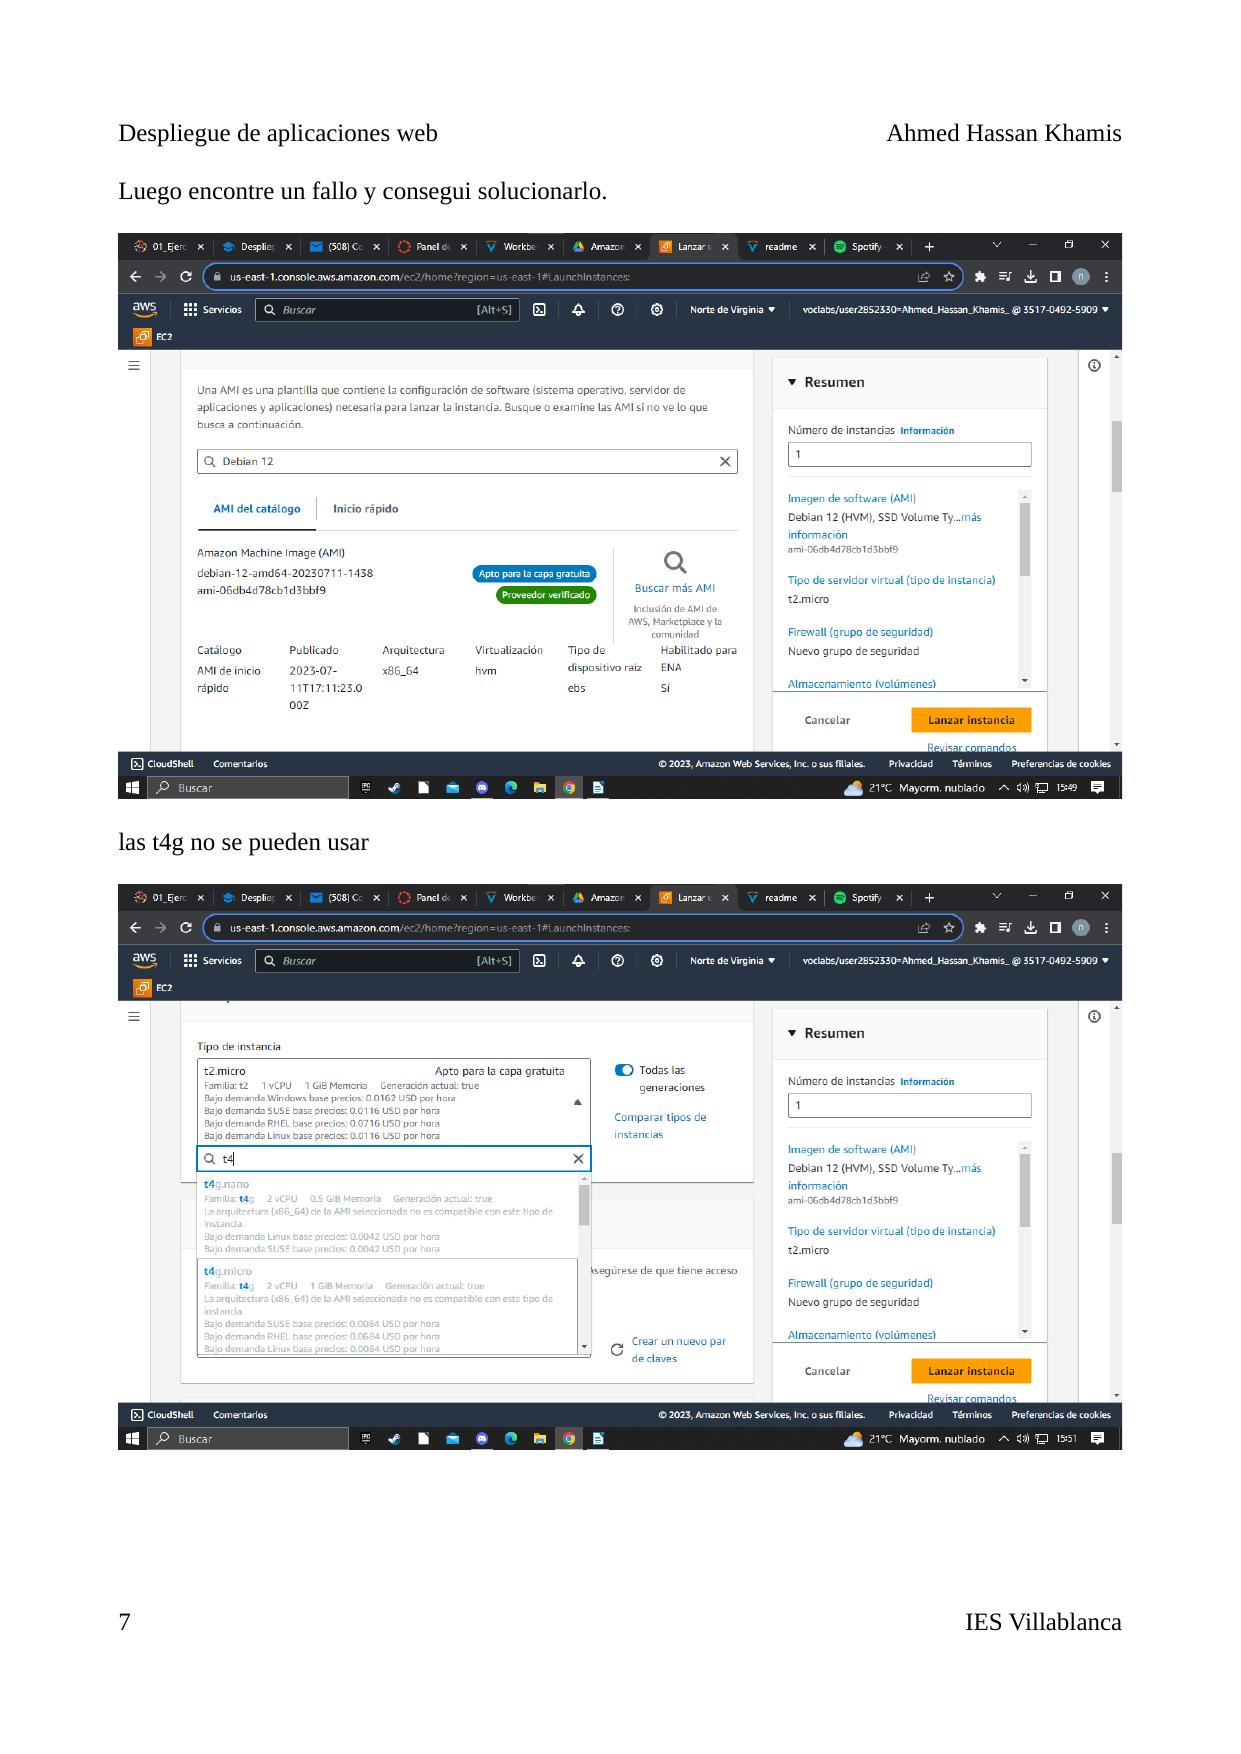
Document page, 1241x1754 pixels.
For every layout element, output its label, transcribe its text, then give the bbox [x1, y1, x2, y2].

picture [118, 884, 1123, 1450]
text Luego encontre un fallo y consegui solucionarlo. [118, 176, 1122, 205]
picture [118, 233, 1123, 799]
text las t4g no se pueden usar [118, 827, 1122, 856]
